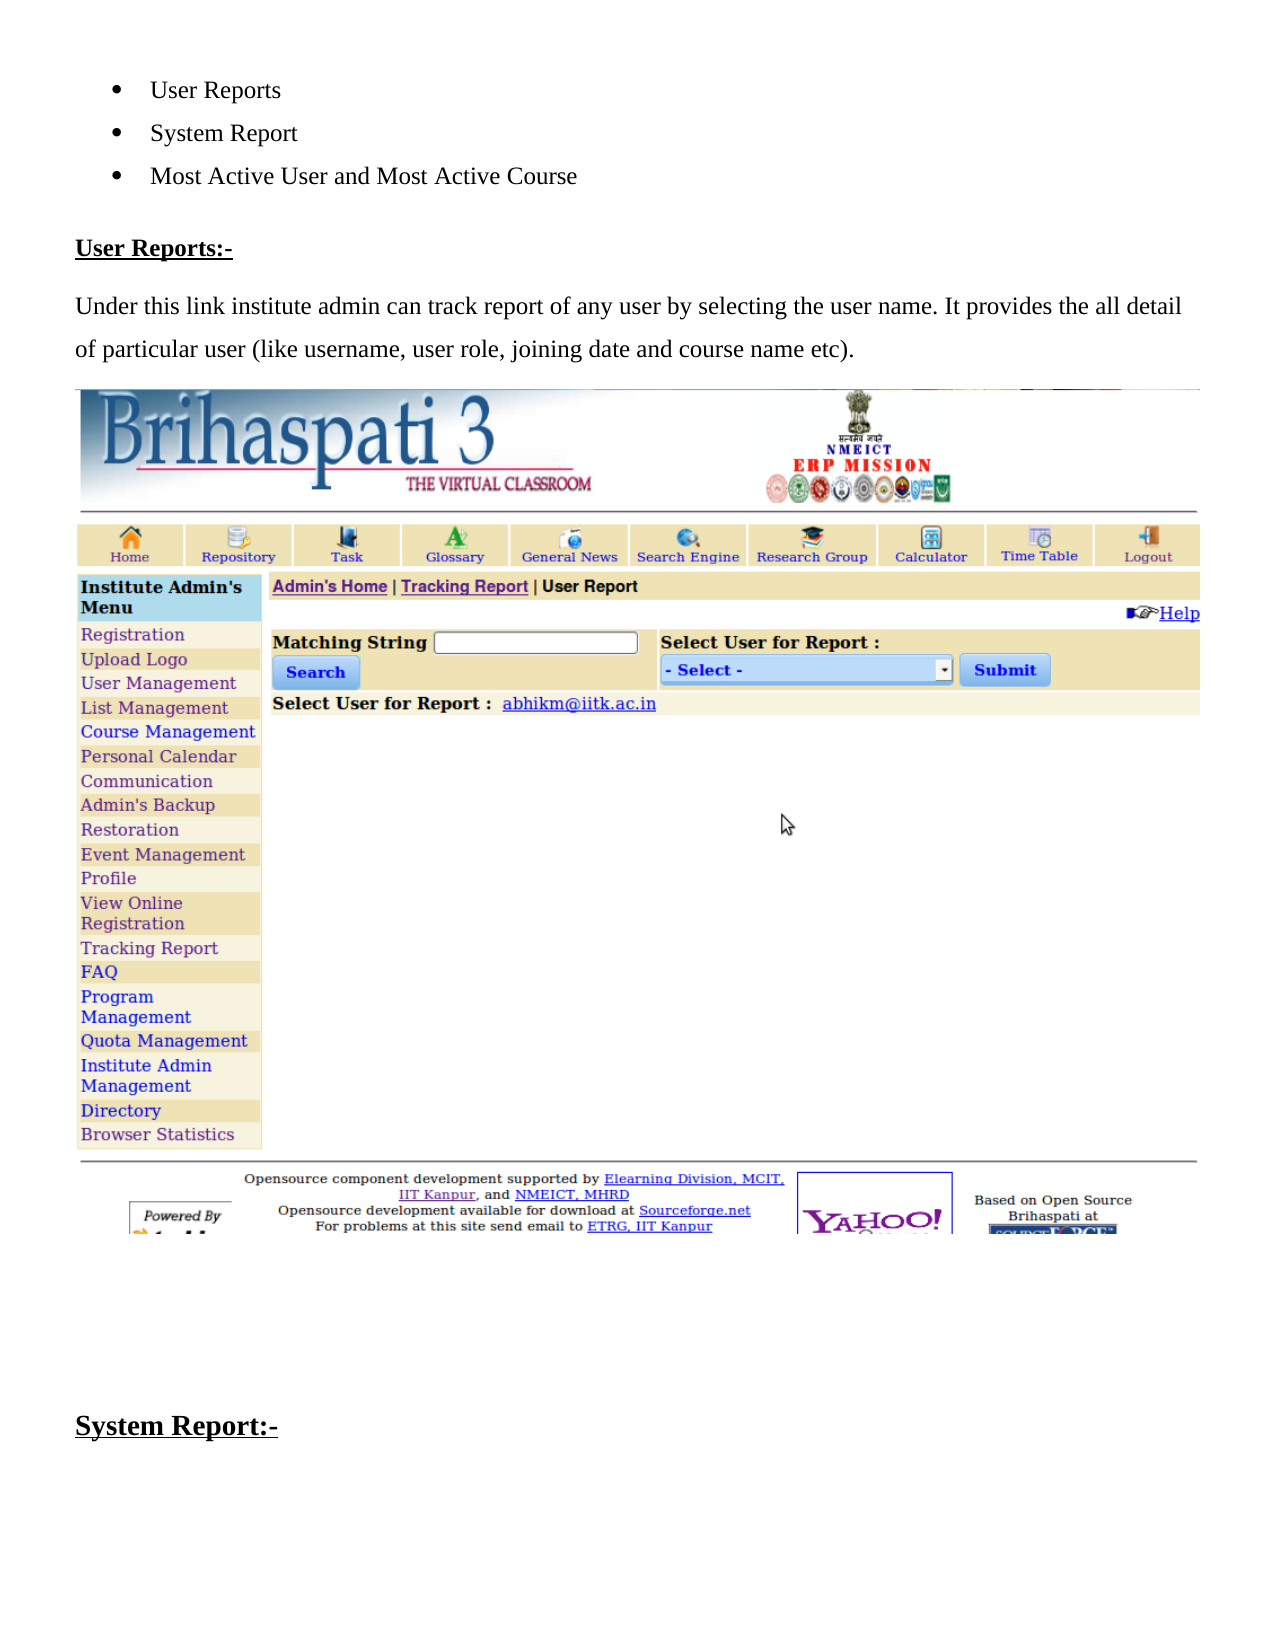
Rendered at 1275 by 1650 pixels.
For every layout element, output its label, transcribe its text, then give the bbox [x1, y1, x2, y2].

list User Reports [112, 75, 1200, 104]
picture [75, 389, 1200, 1234]
list System Report [112, 118, 1200, 147]
text User Reports:- [75, 233, 1200, 262]
text Under this link institute admin can track report of any user by selecting the user name. It provides the all detail of particular user (like username, user role, joining date and course name etc). [75, 291, 1200, 363]
list Most Active User and Most Active Course [112, 161, 1200, 190]
text System Report:- [75, 1408, 1200, 1441]
